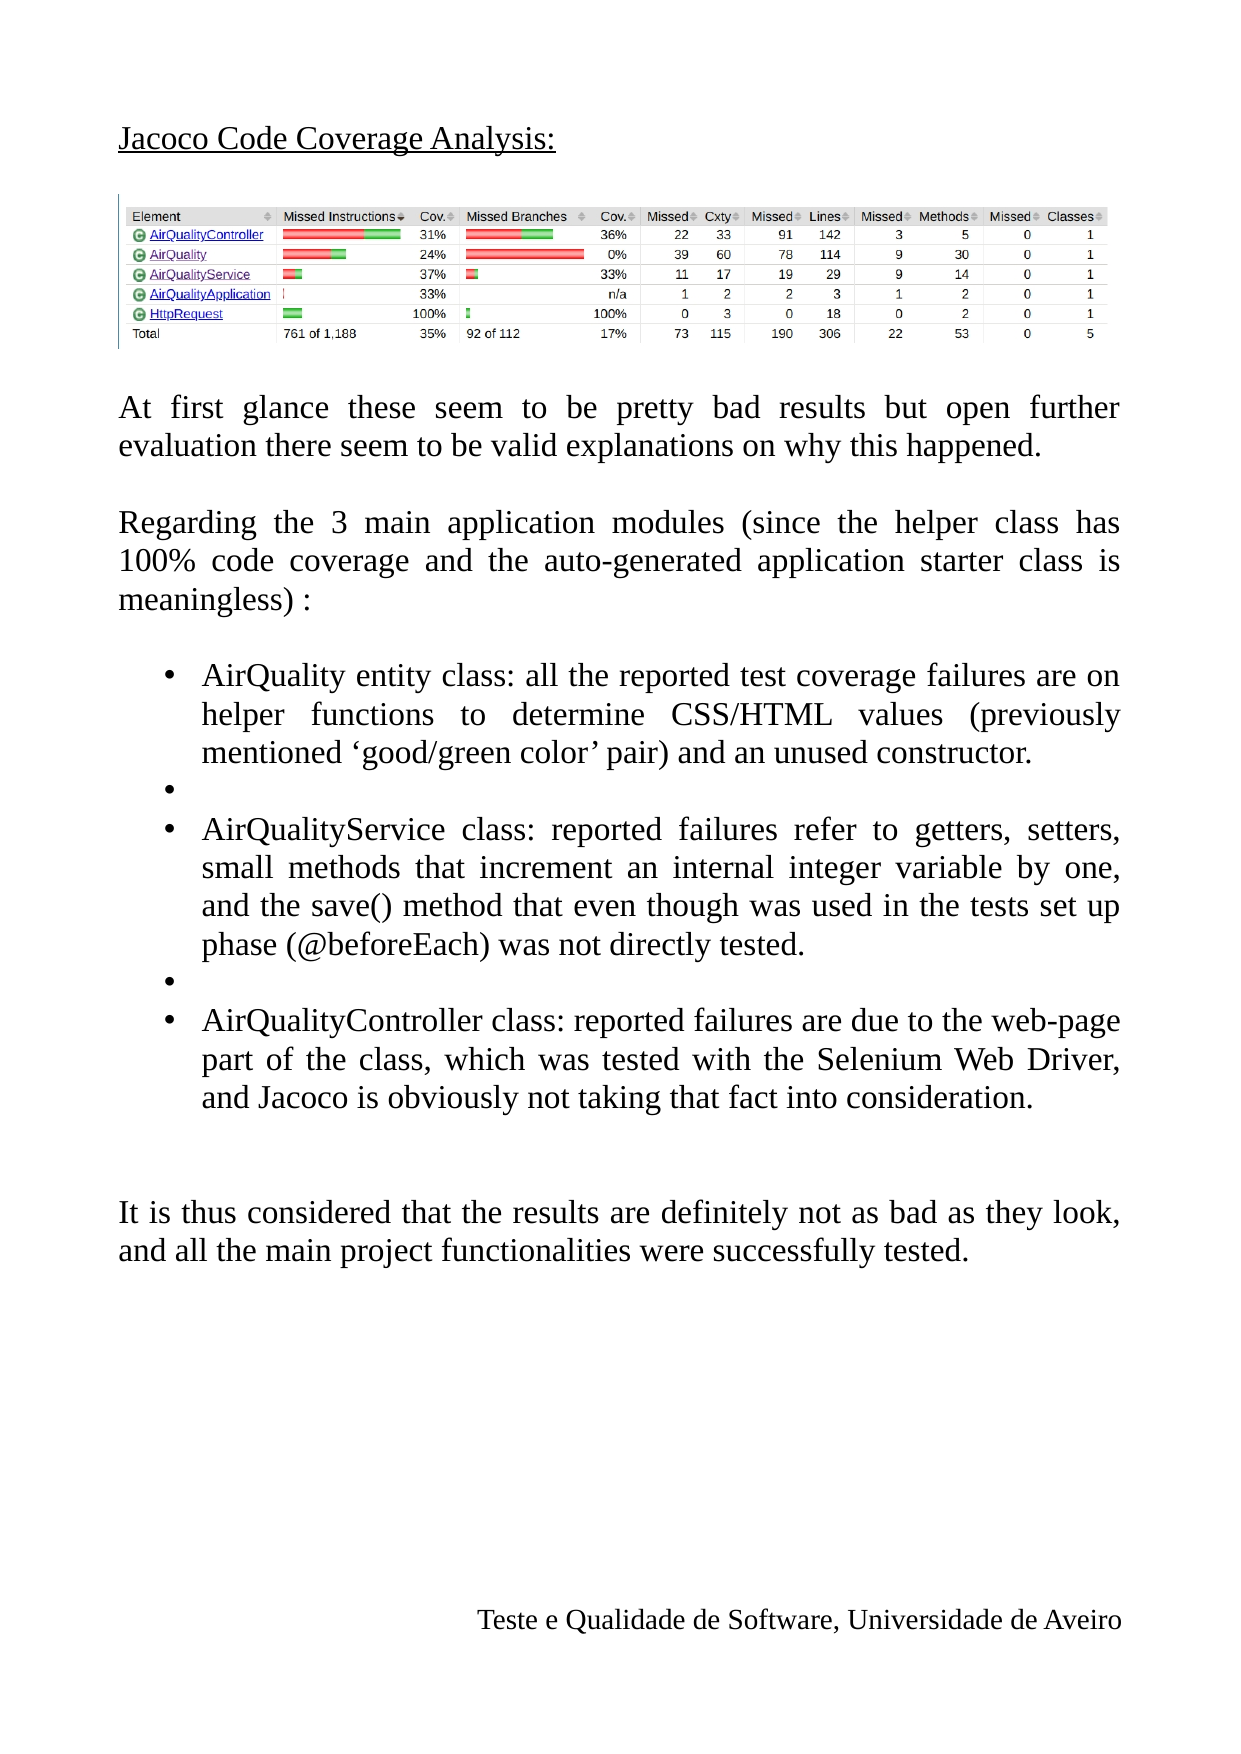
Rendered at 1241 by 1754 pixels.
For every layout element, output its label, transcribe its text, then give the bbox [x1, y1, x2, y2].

text Jacoco Code Coverage Analysis: [118, 118, 1122, 156]
text At first glance these seem to be pretty bad results but open further evaluation there seem to be valid explanations on why this happened. [118, 387, 1122, 464]
picture [118, 194, 1123, 349]
list AirQuality entity class: all the reported test coverage failures are on helper functions to determine CSS/HTML values (previously mentioned ‘good/green color’ pair) and an unused constructor. [164, 656, 1122, 771]
list AirQualityService class: reported failures refer to getters, setters, small methods that increment an internal integer variable by one, and the save() method that even though was used in the tests set up phase (@beforeEach) was not directly tested. [164, 809, 1122, 962]
text Regarding the 3 main application modules (since the helper class has 100% code coverage and the auto-generated application starter class is meaningless) : [118, 502, 1122, 617]
list AirQualityController class: reported failures are due to the web-page part of the class, which was tested with the Selenium Web Driver, and Jacoco is obviously not taking that fact into consideration. [164, 1001, 1122, 1116]
text It is thus considered that the results are definitely not as bad as they look, and all the main project functionalities were successfully tested. [118, 1192, 1122, 1269]
